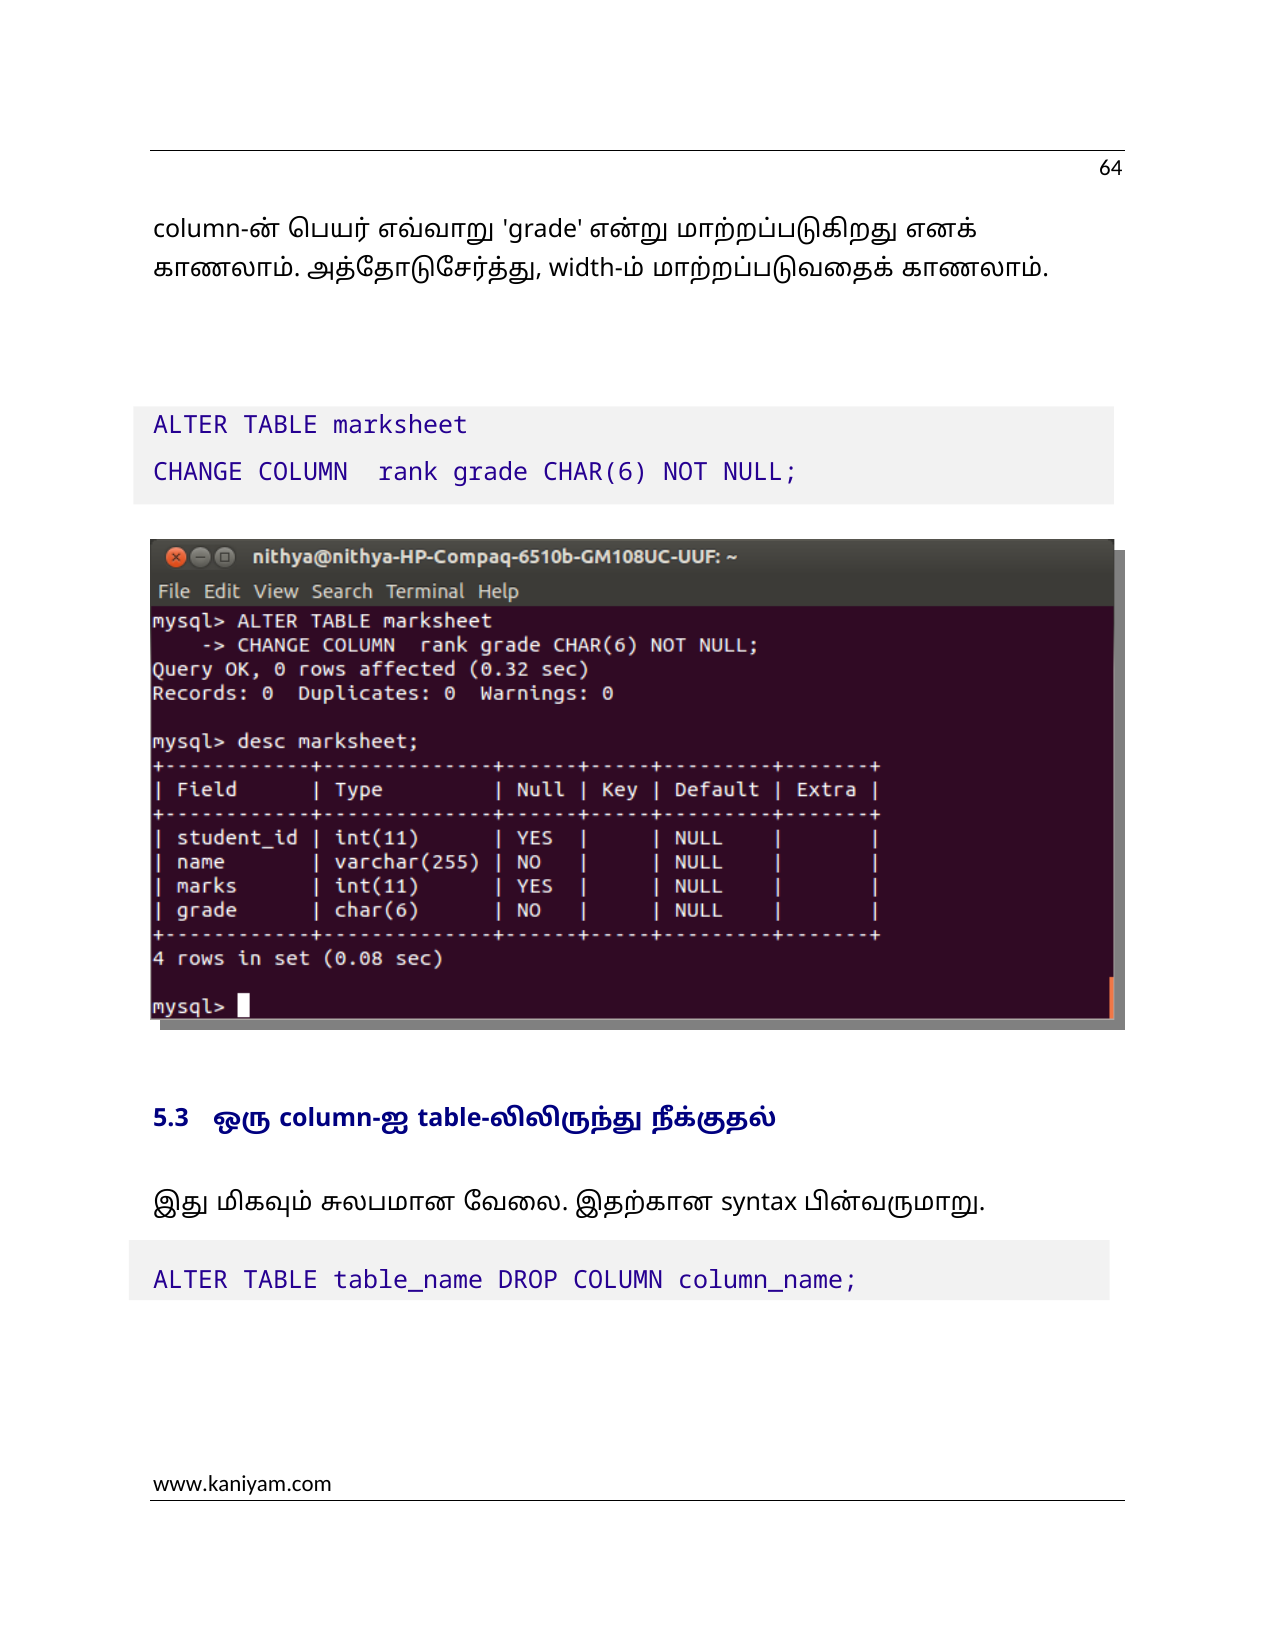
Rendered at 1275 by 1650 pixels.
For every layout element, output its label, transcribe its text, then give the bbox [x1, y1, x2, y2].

subtitle ஒரு column-ஐ table-லிலிருந்து நீக்குதல் [153, 1099, 1122, 1133]
text இது மிகவும் சுலபமான வேலை. இதற்கான syntax பின்வருமாறு. [153, 1184, 1122, 1218]
text column-ன் பெயர் எவ்வாறு 'grade' என்று மாற்றப்படுகிறது எனக் காணலாம். அத்தோடுசேர்த்து, width-ம் மாற்றப்படுவதைக் காணலாம். [153, 211, 1122, 323]
picture [150, 539, 1115, 1020]
